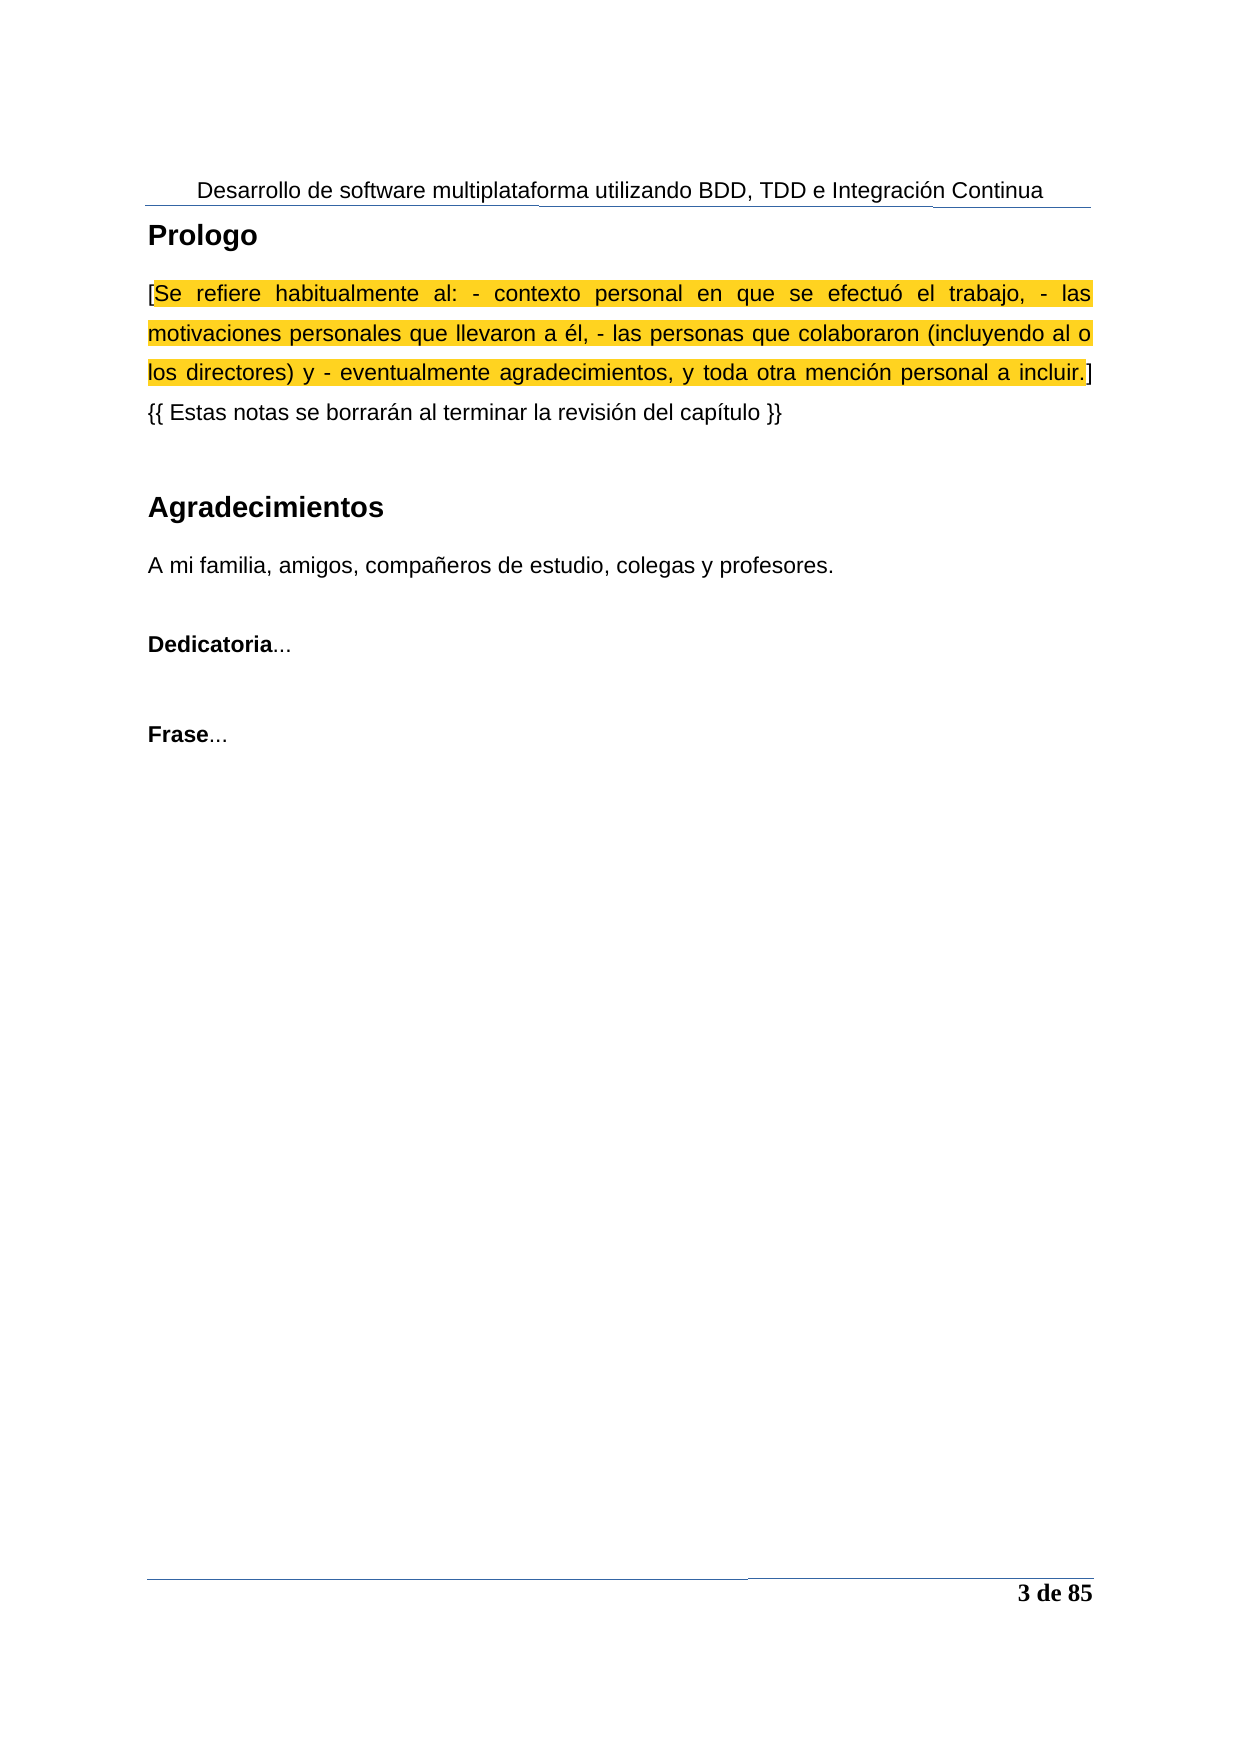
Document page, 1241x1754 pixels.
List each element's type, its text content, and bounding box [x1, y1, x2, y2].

text Prologo [148, 218, 1093, 252]
text Agradecimientos [148, 489, 1093, 523]
text A mi familia, amigos, compañeros de estudio, colegas y profesores. [148, 552, 1093, 578]
text Dedicatoria... [148, 631, 1093, 657]
text Frase... [148, 721, 1093, 748]
text [Se refiere habitualmente al: - contexto personal en que se efectuó el trabajo, - las motivaciones personales que llevaron a él, - las personas que colaboraron (incluyendo al o los directores) y - eventualmente agradecimientos, y toda otra mención personal a incluir.]{{ Estas notas se borrarán al terminar la revisión del capítulo }} [148, 280, 1093, 425]
